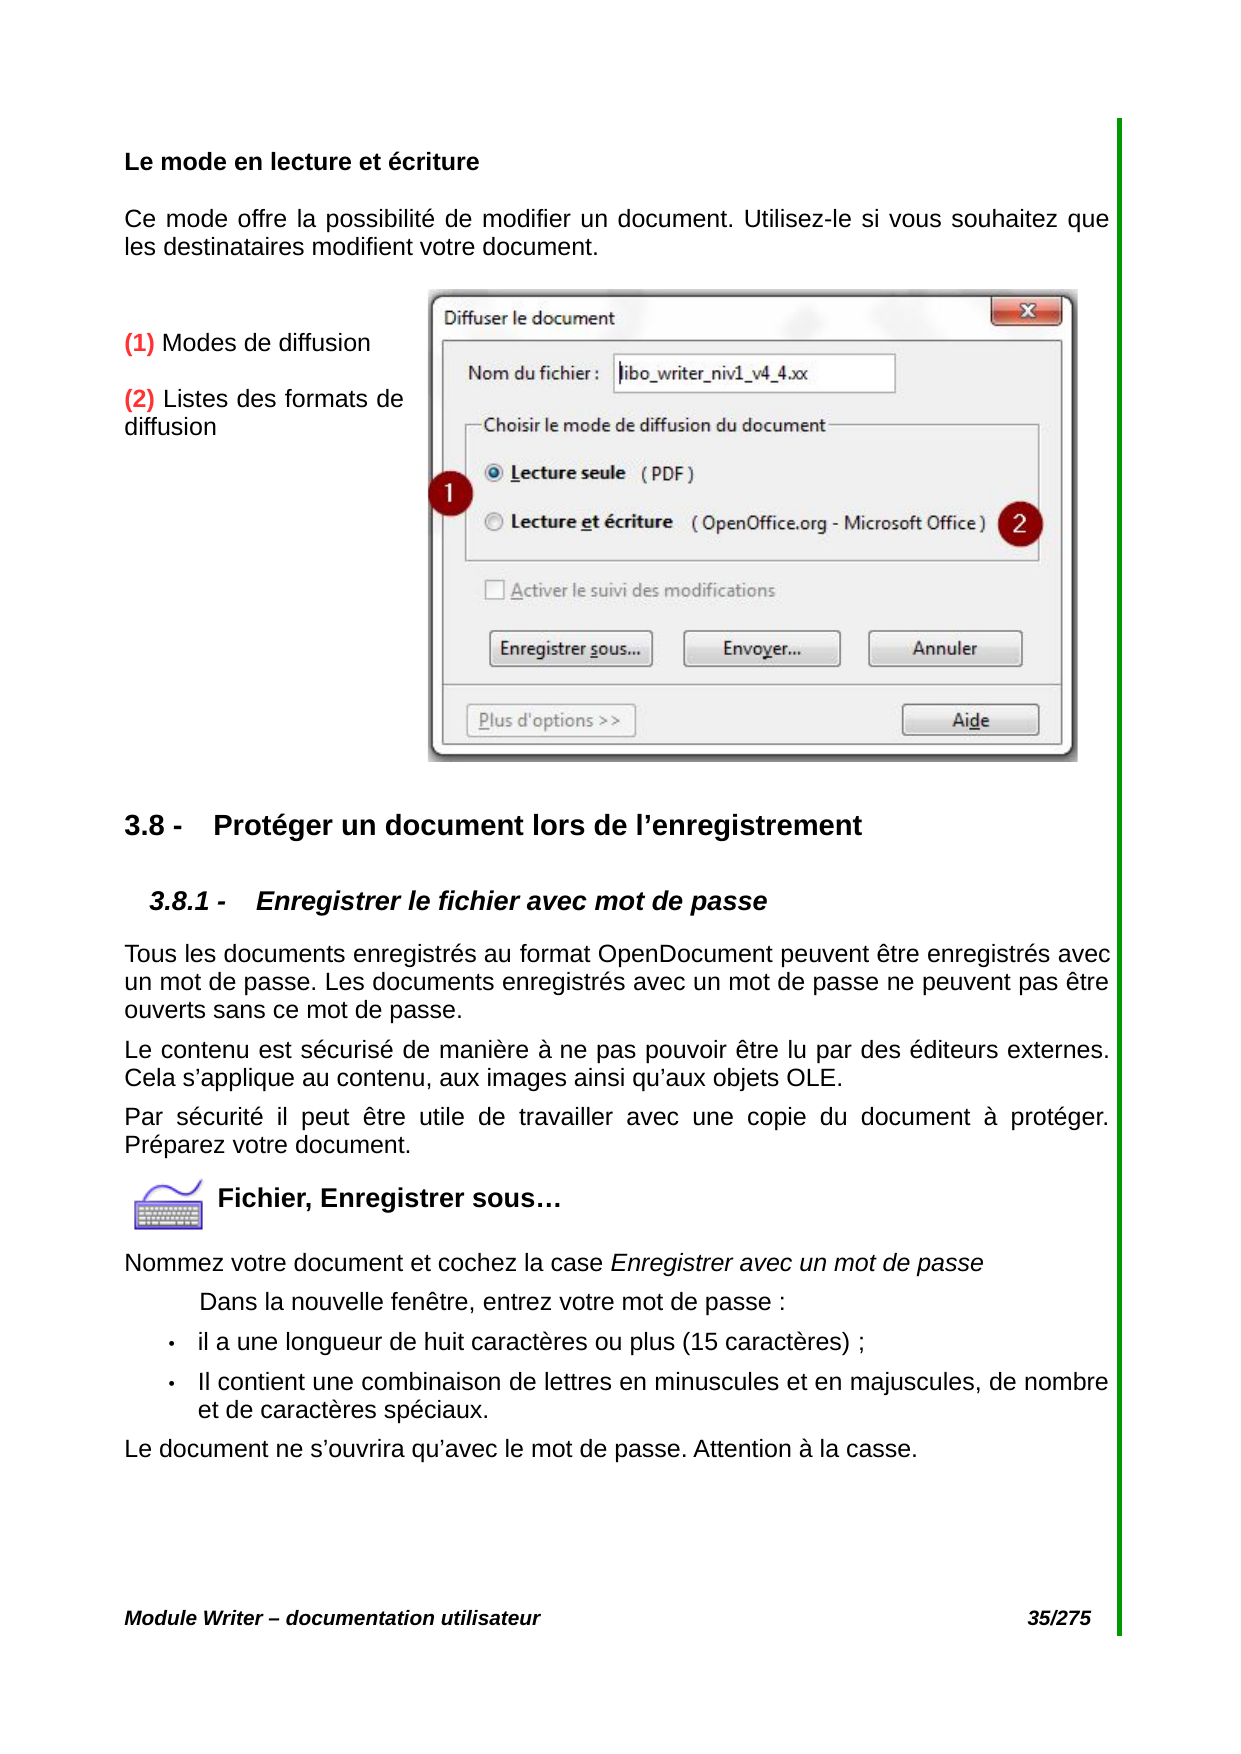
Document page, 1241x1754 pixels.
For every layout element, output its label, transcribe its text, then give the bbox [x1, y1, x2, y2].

list il a une longueur de huit caractères ou plus (15 caractères) ; [168, 1328, 1111, 1356]
text Par sécurité il peut être utile de travailler avec une copie du document à protéger. Préparez votre document. [124, 1103, 1111, 1159]
text [1078, 329, 1111, 357]
subtitle Enregistrer le fichier avec mot de passe [149, 886, 1111, 916]
text Nommez votre document et cochez la case Enregistrer avec un mot de passe [124, 1248, 1111, 1276]
text Le document ne s’ouvrira qu’avec le mot de passe. Attention à la casse. [124, 1435, 1111, 1463]
text (2) Listes des formats de diffusion [124, 384, 427, 440]
text Le mode en lecture et écriture [124, 148, 1111, 176]
text Tous les documents enregistrés au format OpenDocument peuvent être enregistrés avec un mot de passe. Les documents enregistrés avec un mot de passe ne peuvent pas être ouverts sans ce mot de passe. [124, 940, 1111, 1024]
text Le contenu est sécurisé de manière à ne pas pouvoir être lu par des éditeurs externes. Cela s’applique au contenu, aux images ainsi qu’aux objets OLE. [124, 1036, 1111, 1091]
text Ce mode offre la possibilité de modifier un document. Utilisez-le si vous souhaitez que les destinataires modifient votre document. [124, 205, 1111, 261]
subtitle Protéger un document lors de l’enregistrement [124, 809, 1111, 842]
text Fichier, Enregistrer sous… [206, 1183, 1111, 1213]
picture [130, 1168, 206, 1244]
list Il contient une combinaison de lettres en minuscules et en majuscules, de nombre et de caractères spéciaux. [168, 1367, 1111, 1423]
text Dans la nouvelle fenêtre, entrez votre mot de passe : [124, 1288, 1111, 1316]
text (1) Modes de diffusion [124, 329, 427, 357]
picture [427, 289, 1078, 762]
text [1078, 384, 1111, 440]
